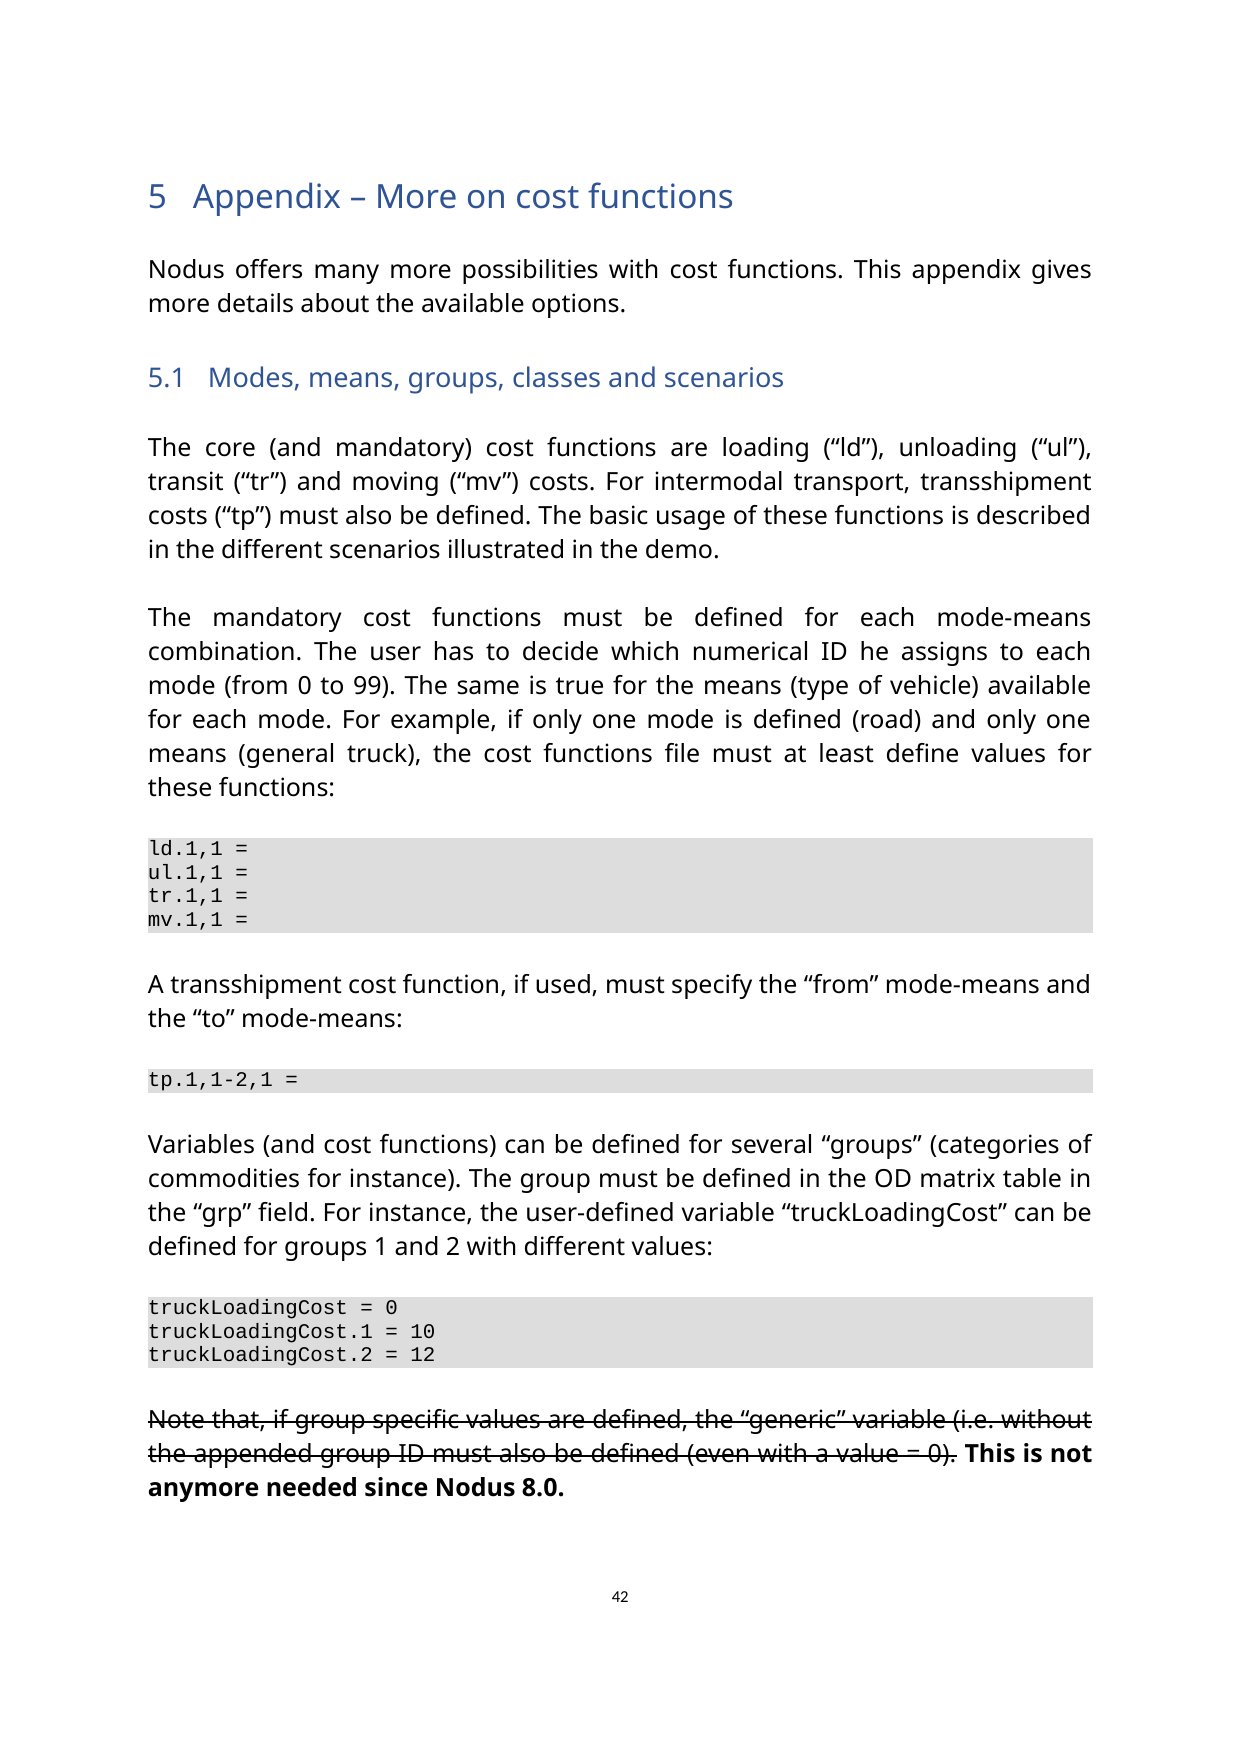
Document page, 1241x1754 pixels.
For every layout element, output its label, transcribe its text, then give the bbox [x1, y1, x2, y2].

text truckLoadingCost = 0 [148, 1297, 1093, 1321]
text truckLoadingCost.2 = 12 [148, 1344, 1093, 1368]
text mv.1,1 = [148, 909, 1093, 933]
text truckLoadingCost.1 = 10 [148, 1321, 1093, 1344]
text ul.1,1 = [148, 862, 1093, 885]
text Variables (and cost functions) can be defined for several “groups” (categories of commodities for instance). The group must be defined in the OD matrix table in the “grp” field. For instance, the user-defined variable “truckLoadingCost” can be defined for groups 1 and 2 with different values: [148, 1127, 1093, 1263]
text The mandatory cost functions must be defined for each mode-means combination. The user has to decide which numerical ID he assigns to each mode (from 0 to 99). The same is true for the means (type of vehicle) available for each mode. For example, if only one mode is defined (road) and only one means (general truck), the cost functions file must at least define values for these functions: [148, 600, 1093, 804]
subtitle Modes, means, groups, classes and scenarios [148, 358, 1093, 395]
text ld.1,1 = [148, 838, 1093, 862]
text tp.1,1-2,1 = [148, 1069, 1093, 1093]
text Note that, if group specific values are defined, the “generic” variable (i.e. without the appended group ID must also be defined (even with a value = 0). This is not anymore needed since Nodus 8.0. [148, 1402, 1093, 1504]
text Nodus offers many more possibilities with cost functions. This appendix gives more details about the available options. [148, 252, 1093, 320]
subtitle Appendix – More on cost functions [148, 173, 1093, 218]
text tr.1,1 = [148, 885, 1093, 909]
text The core (and mandatory) cost functions are loading (“ld”), unloading (“ul”), transit (“tr”) and moving (“mv”) costs. For intermodal transport, transshipment costs (“tp”) must also be defined. The basic usage of these functions is described in the different scenarios illustrated in the demo. [148, 429, 1093, 566]
text A transshipment cost function, if used, must specify the “from” mode-means and the “to” mode-means: [148, 967, 1093, 1035]
